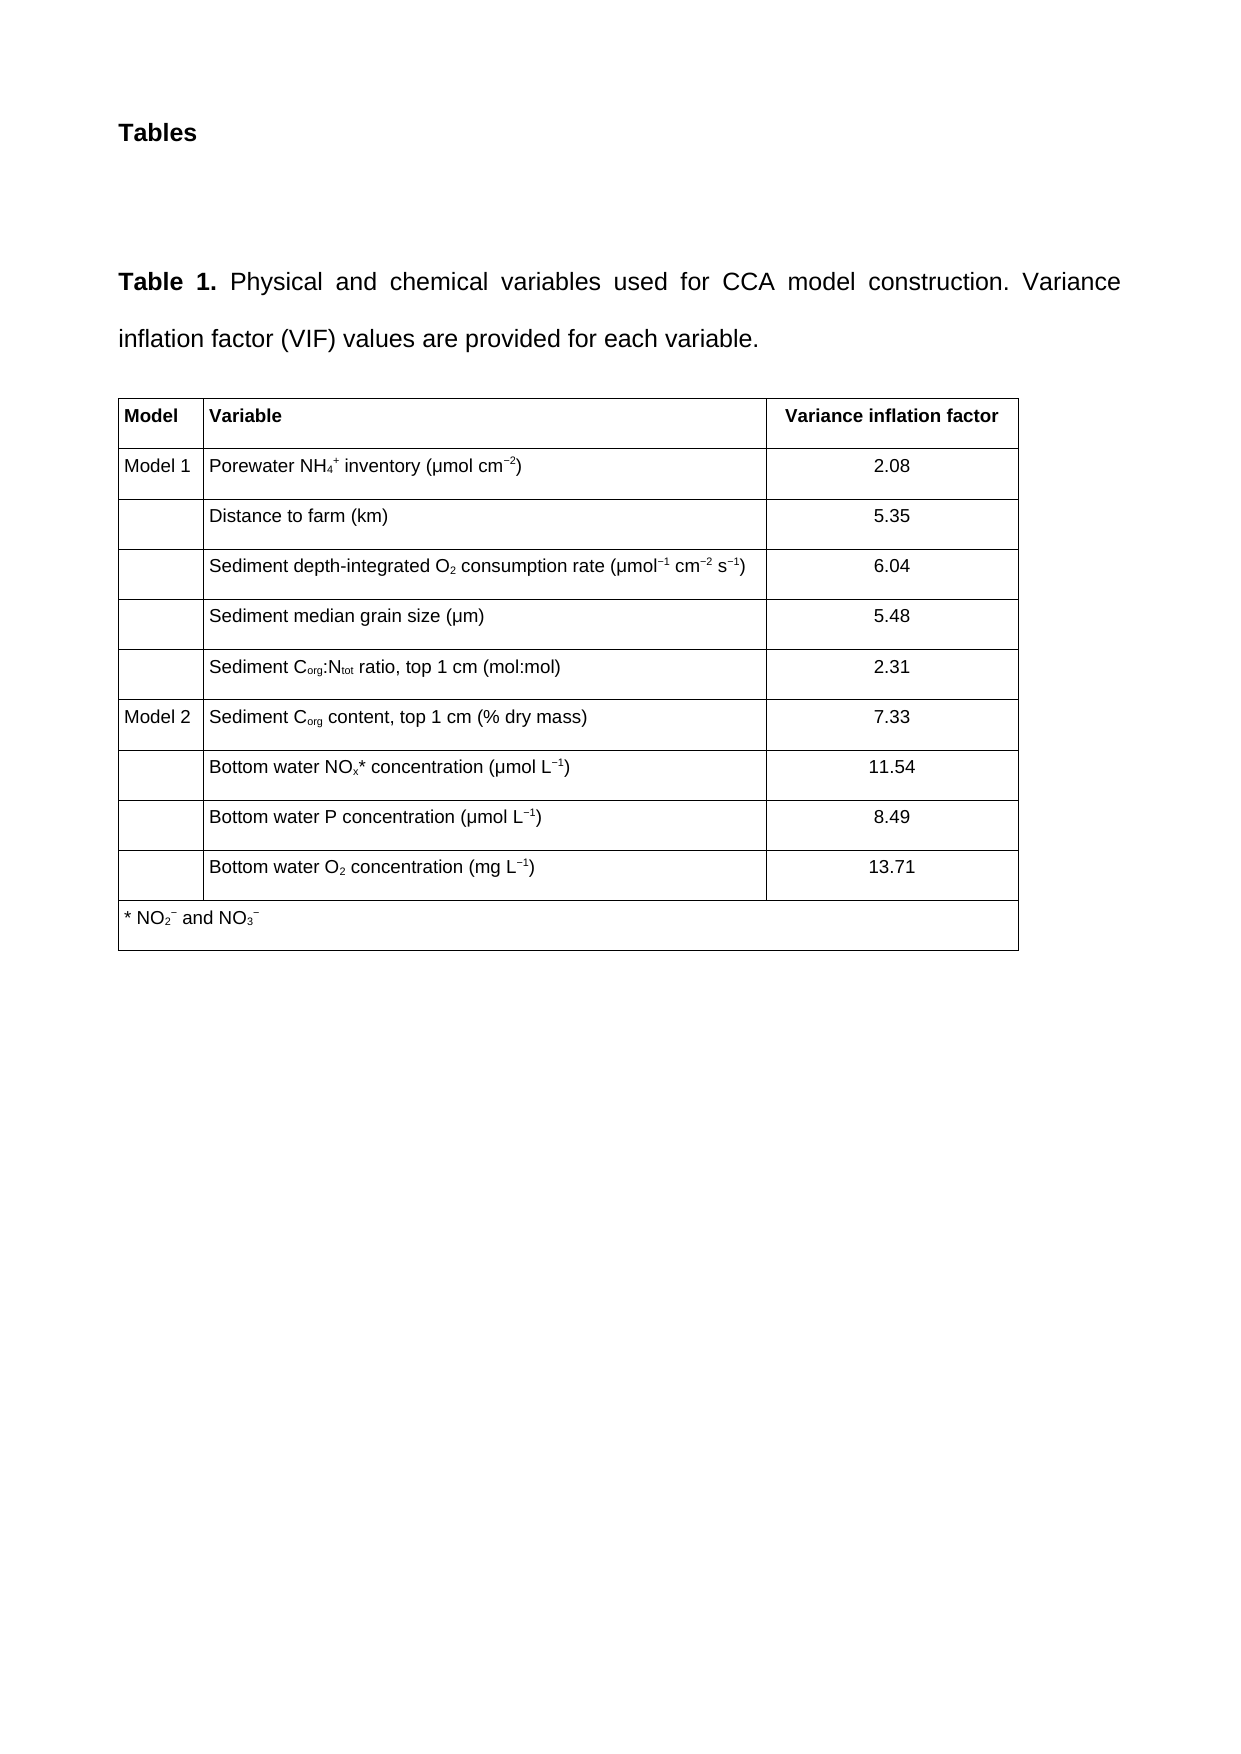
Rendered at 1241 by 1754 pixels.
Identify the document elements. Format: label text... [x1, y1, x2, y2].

table_cell [119, 801, 203, 850]
table_header Variance inflation factor [767, 399, 1018, 448]
table_cell [119, 751, 203, 800]
table_cell 8.49 [767, 801, 1018, 850]
table_cell 5.35 [767, 500, 1018, 549]
table_cell * NO2− and NO3− [119, 901, 1018, 950]
table_cell Porewater NH4+ inventory (μmol cm−2) [204, 449, 766, 498]
table_cell [119, 650, 203, 699]
table_cell 5.48 [767, 600, 1018, 649]
table_cell 2.31 [767, 650, 1018, 699]
text Table 1. Physical and chemical variables used for CCA model construction. Variance inflation factor (VIF) values are provided for each variable. [118, 266, 1122, 353]
table_header Model [119, 399, 203, 448]
table_cell 7.33 [767, 700, 1018, 749]
text Tables [118, 118, 1122, 147]
table_cell [119, 600, 203, 649]
table_cell Model 1 [119, 449, 203, 498]
table_cell [119, 500, 203, 549]
table_cell Bottom water P concentration (μmol L−1) [204, 801, 766, 850]
table_cell Bottom water O2 concentration (mg L−1) [204, 851, 766, 900]
table_cell 2.08 [767, 449, 1018, 498]
table_cell [119, 851, 203, 900]
table_cell 13.71 [767, 851, 1018, 900]
table_cell Sediment depth-integrated O2 consumption rate (μmol−1 cm−2 s−1) [204, 550, 766, 599]
table_cell 11.54 [767, 751, 1018, 800]
table_cell Sediment Corg:Ntot ratio, top 1 cm (mol:mol) [204, 650, 766, 699]
table_cell [119, 550, 203, 599]
table_cell Sediment Corg content, top 1 cm (% dry mass) [204, 700, 766, 749]
table_cell 6.04 [767, 550, 1018, 599]
table_cell Sediment median grain size (μm) [204, 600, 766, 649]
table_cell Model 2 [119, 700, 203, 749]
table_header Variable [204, 399, 766, 448]
table_cell Distance to farm (km) [204, 500, 766, 549]
table_cell Bottom water NOx* concentration (μmol L−1) [204, 751, 766, 800]
